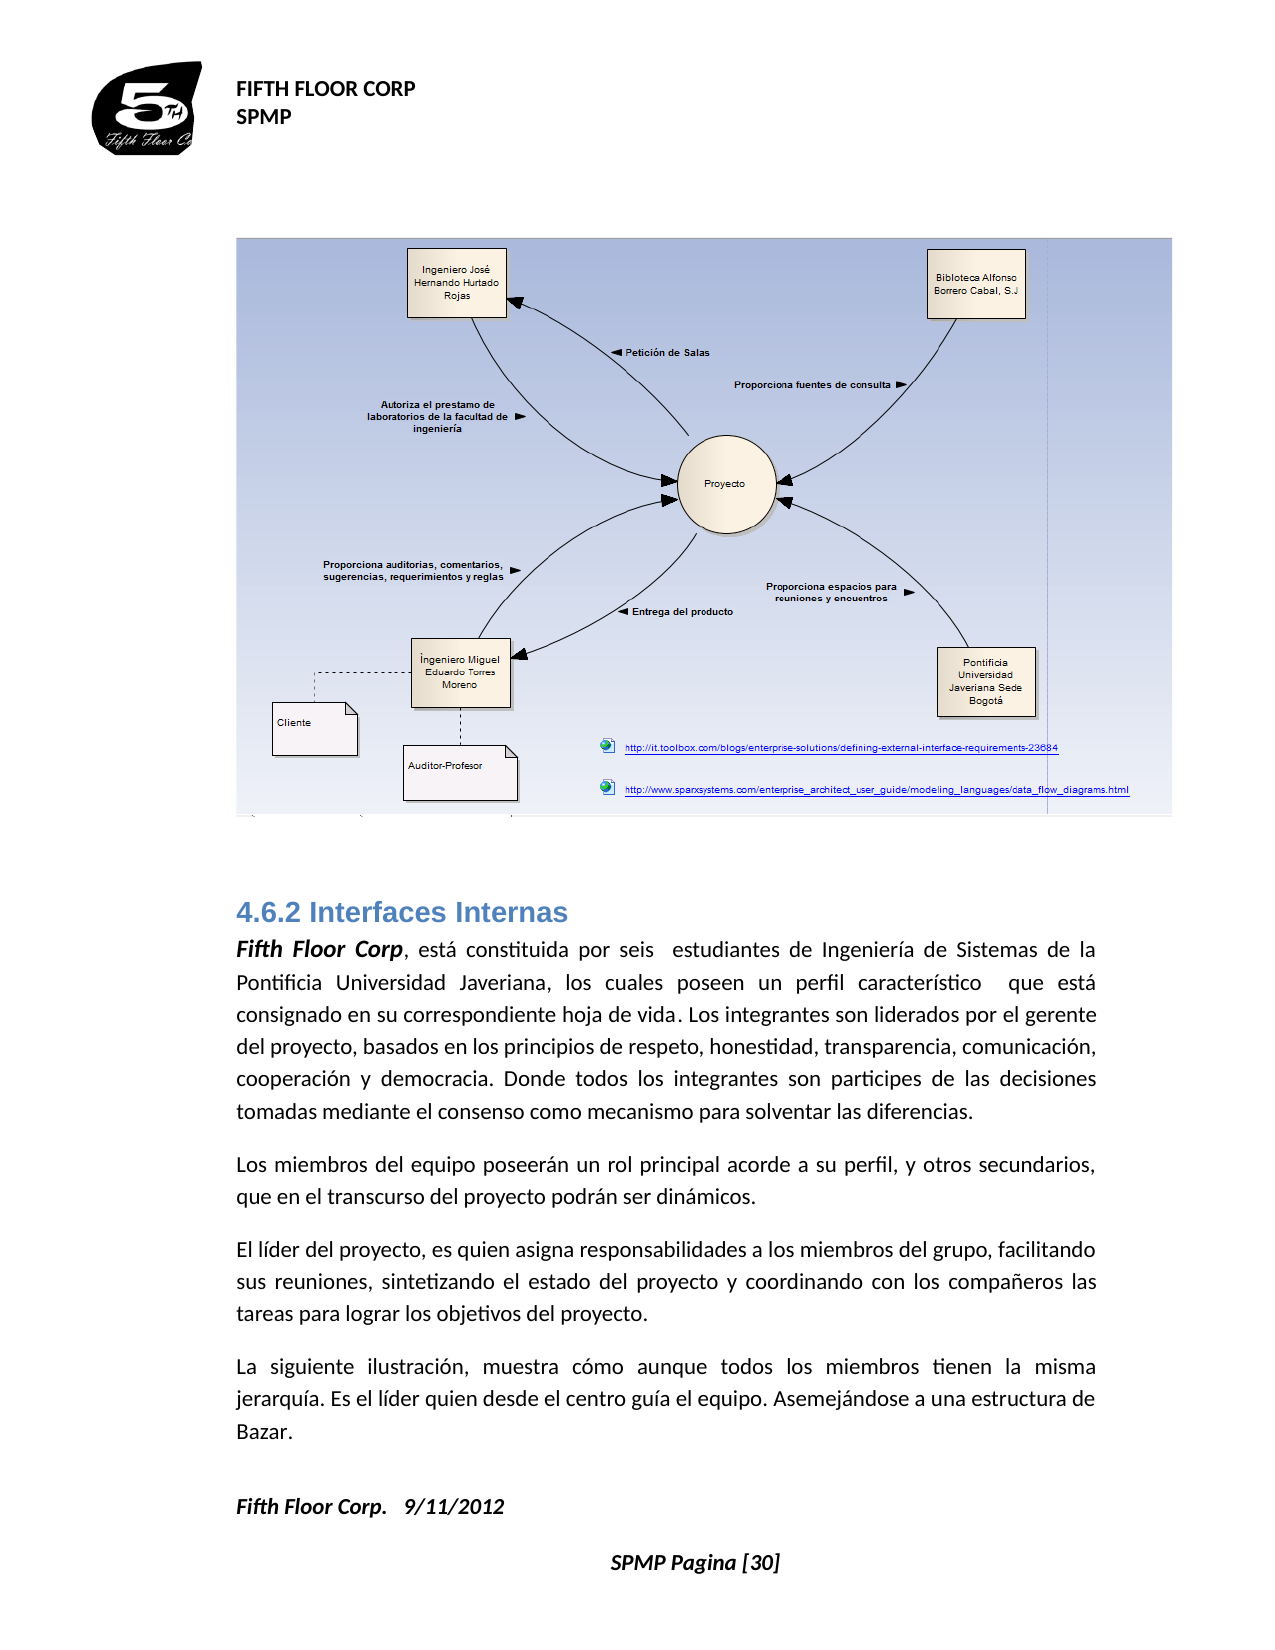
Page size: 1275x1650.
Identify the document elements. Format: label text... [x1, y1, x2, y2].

text Fifth Floor Corp, está constituida por seis estudiantes de Ingeniería de Sistemas de la Pontificia Universidad Javeriana, los cuales poseen un perfil característico que está consignado en su correspondiente hoja de vida. Los integrantes son liderados por el gerente del proyecto, basados en los principios de respeto, honestidad, transparencia, comunicación, cooperación y democracia. Donde todos los integrantes son participes de las decisiones tomadas mediante el consenso como mecanismo para solventar las diferencias. [236, 933, 1098, 1125]
text El líder del proyecto, es quien asigna responsabilidades a los miembros del grupo, facilitando sus reuniones, sintetizando el estado del proyecto y coordinando con los compañeros las tareas para lograr los objetivos del proyecto. [236, 1235, 1098, 1327]
subtitle 4.6.2 Interfaces Internas [236, 895, 1098, 928]
text Los miembros del equipo poseerán un rol principal acorde a su perfil, y otros secundarios, que en el transcurso del proyecto podrán ser dinámicos. [236, 1150, 1098, 1210]
text La siguiente ilustración, muestra cómo aunque todos los miembros tienen la misma jerarquía. Es el líder quien desde el centro guía el equipo. Asemejándose a una estructura de Bazar. [236, 1352, 1098, 1445]
picture [236, 236, 1173, 817]
